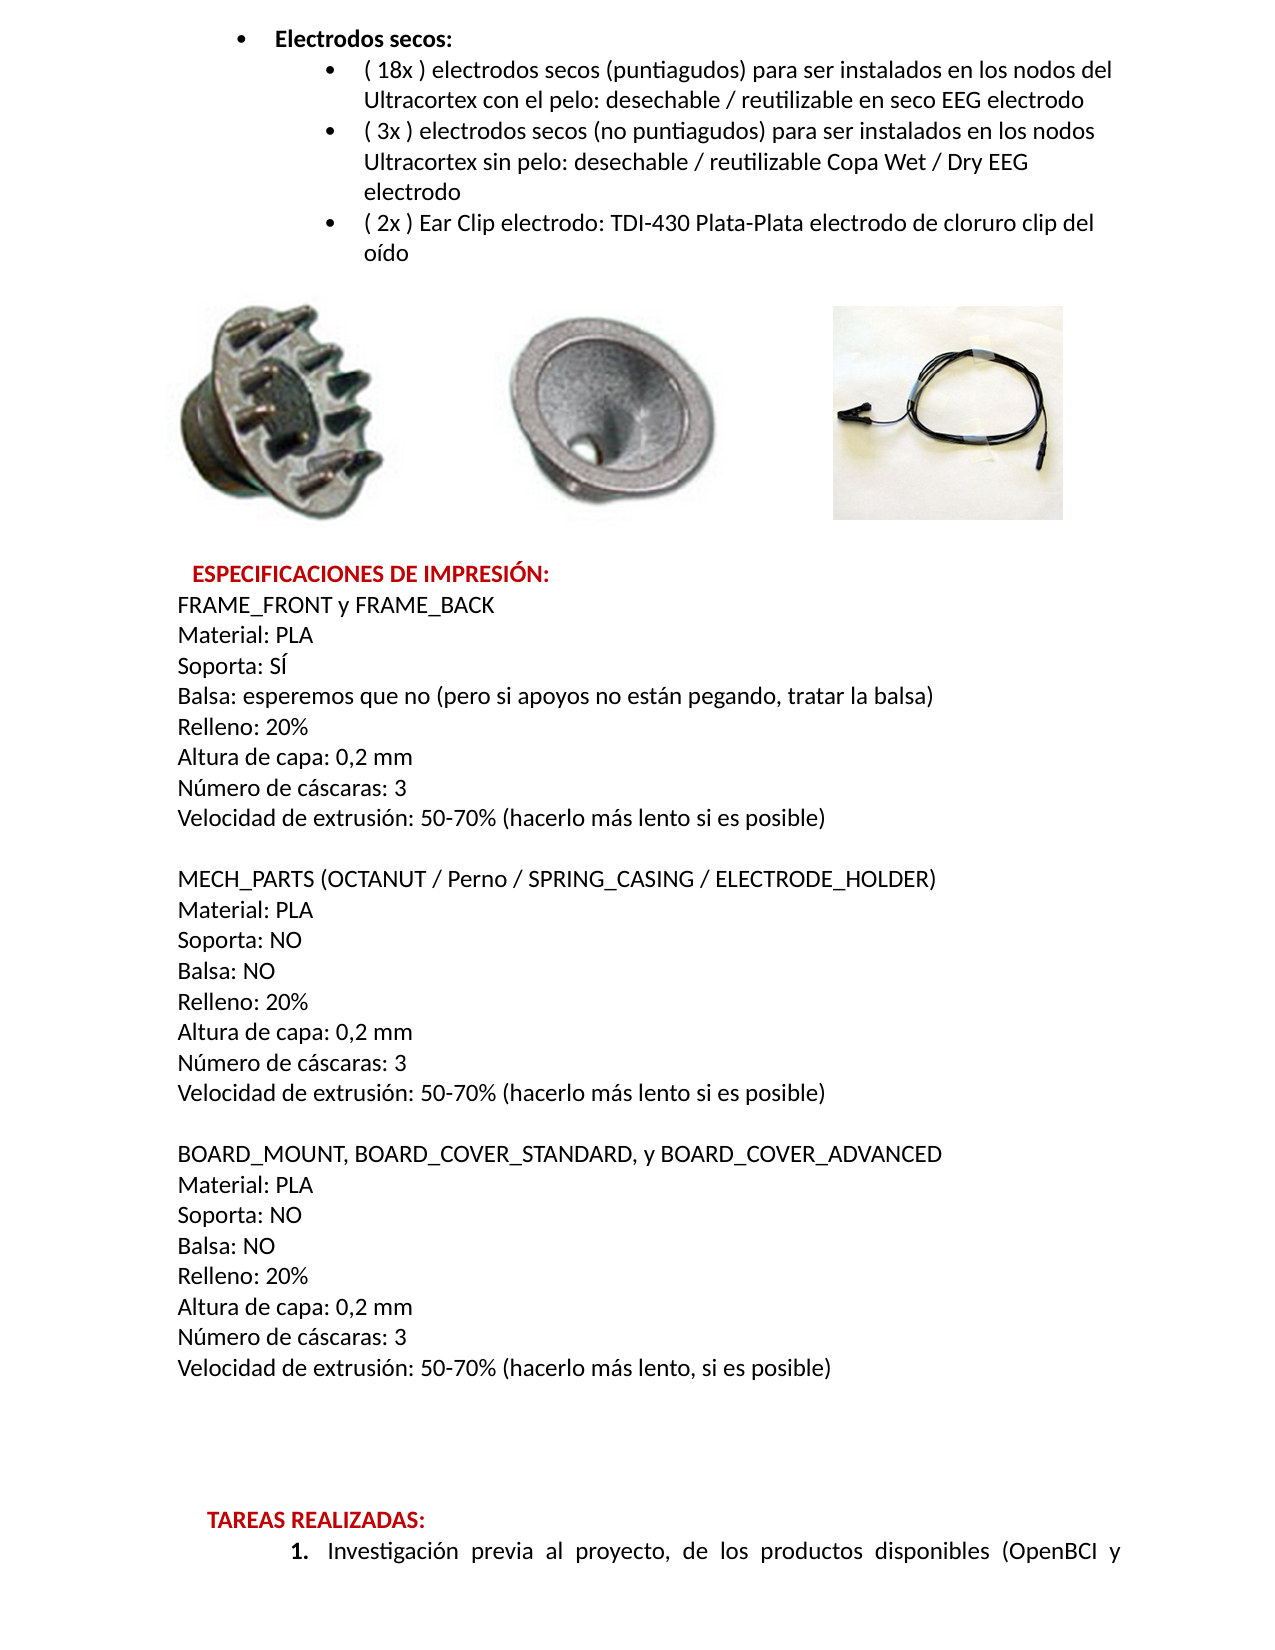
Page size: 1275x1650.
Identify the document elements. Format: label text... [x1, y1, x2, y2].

text Velocidad de extrusión: 50-70% (hacerlo más lento si es posible) [177, 802, 1122, 833]
text Relleno: 20% [177, 1260, 1122, 1291]
text Altura de capa: 0,2 mm [177, 1016, 1122, 1047]
text Balsa: NO [177, 955, 1122, 986]
text MECH_PARTS (OCTANUT / Perno / SPRING_CASING / ELECTRODE_HOLDER) [177, 863, 1122, 894]
text Soporta: NO [177, 1199, 1122, 1230]
list ( 18x ) electrodos secos (puntiagudos) para ser instalados en los nodos del Ultracortex con el pelo: desechable / reutilizable en seco EEG electrodo [326, 54, 1122, 115]
text Número de cáscaras: 3 [177, 772, 1122, 802]
text Relleno: 20% [177, 711, 1122, 741]
text Altura de capa: 0,2 mm [177, 1291, 1122, 1321]
text Material: PLA [177, 619, 1122, 650]
text Número de cáscaras: 3 [177, 1047, 1122, 1077]
text Material: PLA [177, 1169, 1122, 1199]
text Soporta: NO [177, 924, 1122, 955]
text Altura de capa: 0,2 mm [177, 741, 1122, 772]
list Investigación previa al proyecto, de los productos disponibles (OpenBCI y [290, 1535, 1122, 1566]
text Velocidad de extrusión: 50-70% (hacerlo más lento si es posible) [177, 1077, 1122, 1108]
text Balsa: NO [177, 1230, 1122, 1260]
text TAREAS REALIZADAS: [207, 1504, 1122, 1535]
text BOARD_MOUNT, BOARD_COVER_STANDARD, y BOARD_COVER_ADVANCED [177, 1138, 1122, 1169]
list Electrodos secos: [237, 24, 1122, 54]
text Soporta: SÍ [177, 650, 1122, 680]
text Material: PLA [177, 894, 1122, 924]
list ( 3x ) electrodos secos (no puntiagudos) para ser instalados en los nodos Ultracortex sin pelo: desechable / reutilizable Copa Wet / Dry EEG electrodo [326, 115, 1122, 207]
text Relleno: 20% [177, 986, 1122, 1016]
text Número de cáscaras: 3 [177, 1321, 1122, 1352]
text Velocidad de extrusión: 50-70% (hacerlo más lento, si es posible) [177, 1352, 1122, 1382]
text FRAME_FRONT y FRAME_BACK [177, 589, 1122, 619]
text ESPECIFICACIONES DE IMPRESIÓN: [192, 558, 1122, 589]
list ( 2x ) Ear Clip electrodo: TDI-430 Plata-Plata electrodo de cloruro clip del oído [326, 207, 1122, 268]
text Balsa: esperemos que no (pero si apoyos no están pegando, tratar la balsa) [177, 680, 1122, 711]
